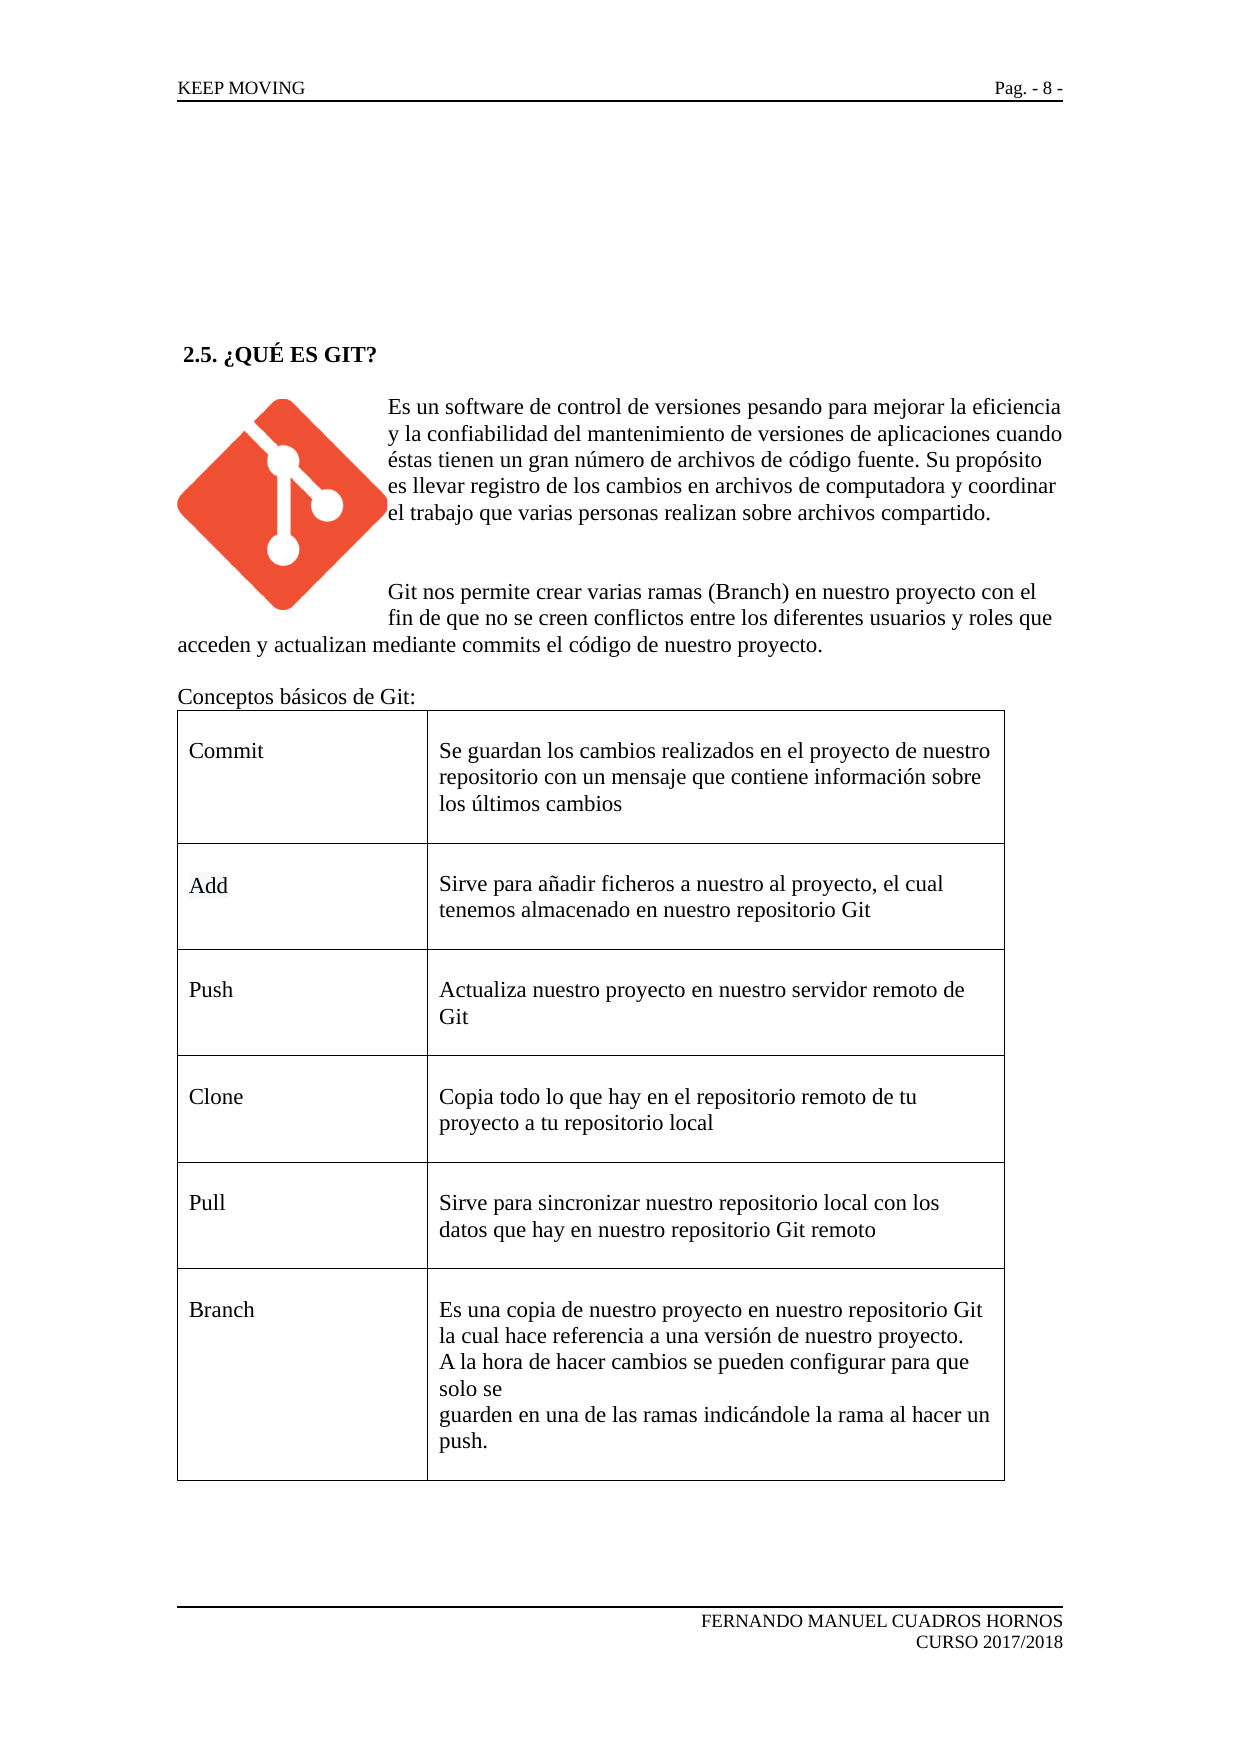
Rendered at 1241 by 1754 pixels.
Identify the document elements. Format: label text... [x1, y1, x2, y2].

table_cell Copia todo lo que hay en el repositorio remoto de tu proyecto a tu repositorio local [428, 1056, 1004, 1162]
text Es un software de control de versiones pesando para mejorar la eficiencia y la confiabilidad del mantenimiento de versiones de aplicaciones cuando éstas tienen un gran número de archivos de código fuente. Su propósito es llevar registro de los cambios en archivos de computadora y coordinar el trabajo que varias personas realizan sobre archivos compartido. [177, 393, 1063, 525]
table_cell Add [178, 844, 427, 949]
text 2.5. ¿QUÉ ES GIT? [177, 341, 1063, 367]
table_cell Branch [178, 1269, 427, 1480]
table_cell Pull [178, 1163, 427, 1268]
table_header Commit [178, 711, 427, 842]
table_cell Es una copia de nuestro proyecto en nuestro repositorio Git la cual hace referencia a una versión de nuestro proyecto. A la hora de hacer cambios se pueden configurar para que solo se guarden en una de las ramas indicándole la rama al hacer un push. [428, 1269, 1004, 1480]
table_cell Sirve para añadir ficheros a nuestro al proyecto, el cual tenemos almacenado en nuestro repositorio Git [428, 844, 1004, 949]
text Git nos permite crear varias ramas (Branch) en nuestro proyecto con el fin de que no se creen conflictos entre los diferentes usuarios y roles que acceden y actualizan mediante commits el código de nuestro proyecto. [177, 578, 1063, 657]
table_header Se guardan los cambios realizados en el proyecto de nuestro repositorio con un mensaje que contiene información sobre los últimos cambios [428, 711, 1004, 842]
table_cell Sirve para sincronizar nuestro repositorio local con los datos que hay en nuestro repositorio Git remoto [428, 1163, 1004, 1268]
table_cell Actualiza nuestro proyecto en nuestro servidor remoto de Git [428, 950, 1004, 1055]
text Conceptos básicos de Git: [177, 683, 1063, 710]
table_cell Clone [178, 1056, 427, 1162]
table_cell Push [178, 950, 427, 1055]
